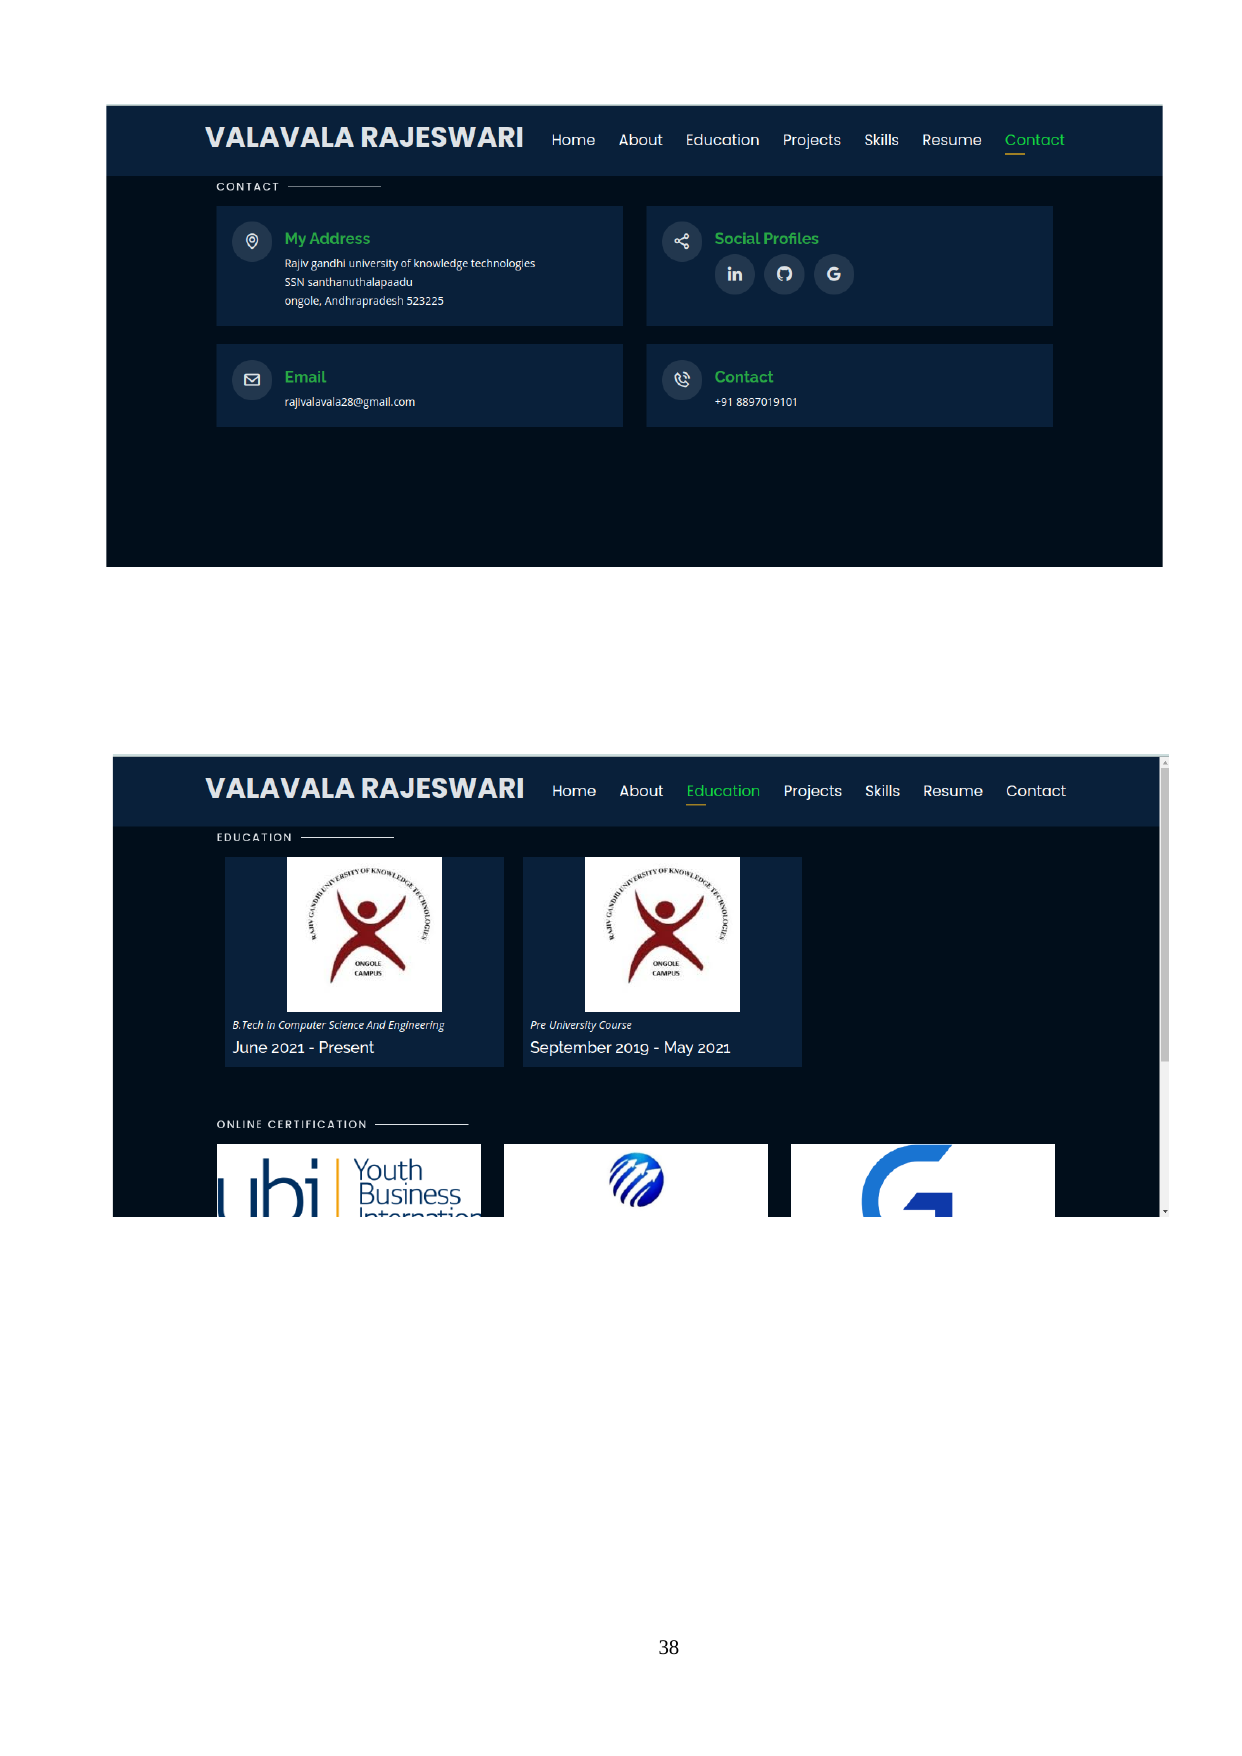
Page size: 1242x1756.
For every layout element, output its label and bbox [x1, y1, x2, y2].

picture [106, 104, 1163, 567]
picture [112, 754, 1169, 1217]
